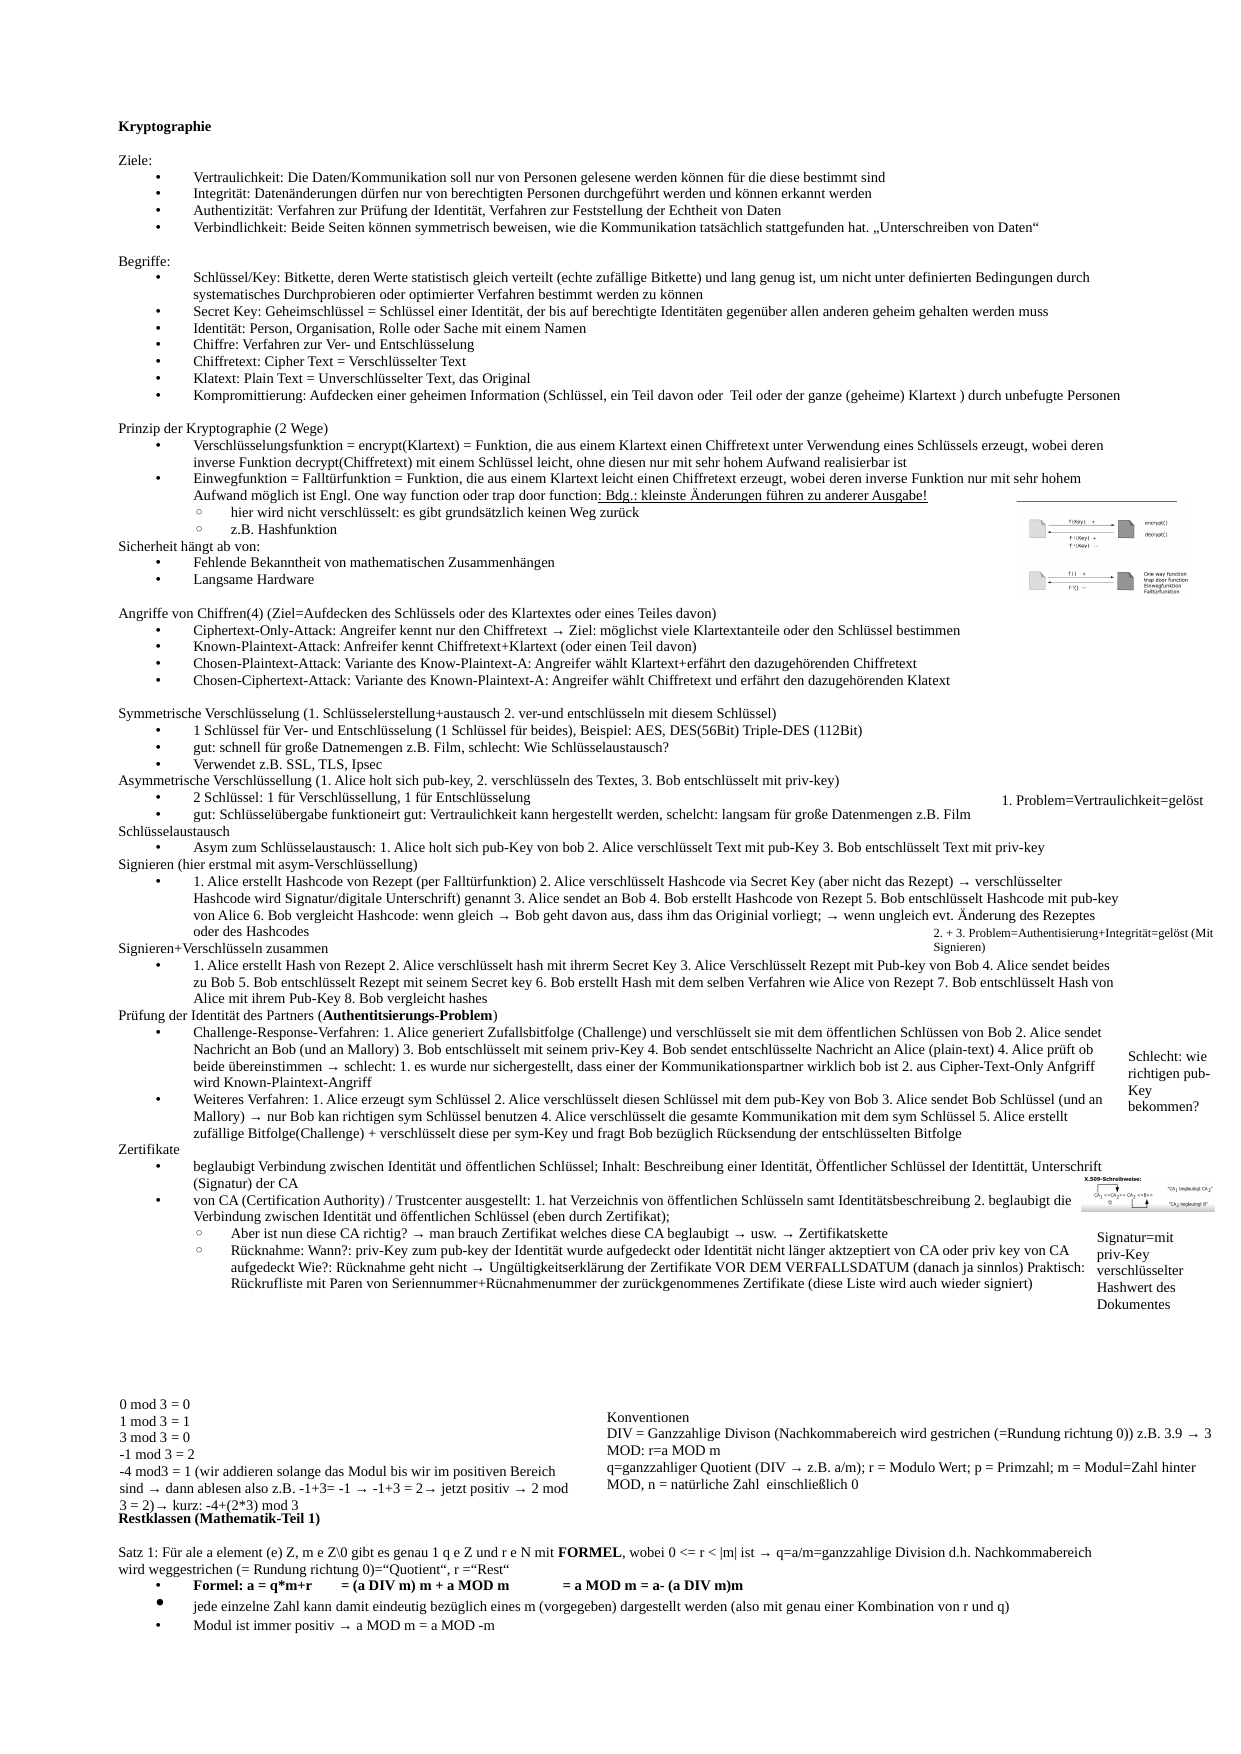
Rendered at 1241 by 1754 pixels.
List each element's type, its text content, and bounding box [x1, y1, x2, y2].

text Symmetrische Verschlüsselung (1. Schlüsselerstellung+austausch 2. ver-und entschlüsseln mit diesem Schlüssel) [118, 705, 1122, 722]
picture [1081, 1175, 1215, 1212]
text Kryptographie [118, 118, 1122, 135]
list Langsame Hardware [156, 571, 1016, 588]
list Chosen-Ciphertext-Attack: Variante des Known-Plaintext-A: Angreifer wählt Chiffretext und erfährt den dazugehörenden Klatext [156, 672, 1122, 688]
list jede einzelne Zahl kann damit eindeutig bezüglich eines m (vorgegeben) dargestellt werden (also mit genau einer Kombination von r und q) [156, 1594, 1122, 1617]
list Chiffre: Verfahren zur Ver- und Entschlüsselung [156, 336, 1122, 353]
list von CA (Certification Authority) / Trustcenter ausgestellt: 1. hat Verzeichnis von öffentlichen Schlüsseln samt Identitätsbeschreibung 2. beglaubigt die Verbindung zwischen Identität und öffentlichen Schlüssel (eben durch Zertifikat); [156, 1191, 1122, 1225]
list z.B. Hashfunktion [193, 521, 1016, 537]
list Chosen-Plaintext-Attack: Variante des Know-Plaintext-A: Angreifer wählt Klartext+erfährt den dazugehörenden Chiffretext [156, 655, 1122, 672]
list Challenge-Response-Verfahren: 1. Alice generiert Zufallsbitfolge (Challenge) und verschlüsselt sie mit dem öffentlichen Schlüssen von Bob 2. Alice sendet Nachricht an Bob (und an Mallory) 3. Bob entschlüsselt mit seinem priv-Key 4. Bob sendet entschlüsselte Nachricht an Alice (plain-text) 4. Alice prüft ob beide übereinstimmen → schlecht: 1. es wurde nur sichergestellt, dass einer der Kommunikationspartner wirklich bob ist 2. aus Cipher-Text-Only Anfgriff wird Known-Plaintext-Angriff [156, 1024, 1122, 1091]
text Ziele: [118, 152, 1122, 168]
list Modul ist immer positiv → a MOD m = a MOD -m [156, 1617, 1122, 1633]
list gut: schnell für große Datnemengen z.B. Film, schlecht: Wie Schlüsselaustausch? [156, 739, 1122, 755]
text Prüfung der Identität des Partners (Authentitsierungs-Problem) [118, 1007, 1122, 1024]
text Signieren (hier erstmal mit asym-Verschlüssellung) [118, 856, 1122, 873]
text Prinzip der Kryptographie (2 Wege) [118, 420, 1122, 437]
picture [1016, 501, 1193, 597]
list Identität: Person, Organisation, Rolle oder Sache mit einem Namen [156, 319, 1122, 336]
list Integrität: Datenänderungen dürfen nur von berechtigten Personen durchgeführt werden und können erkannt werden [156, 185, 1122, 202]
list Ciphertext-Only-Attack: Angreifer kennt nur den Chiffretext → Ziel: möglichst viele Klartextanteile oder den Schlüssel bestimmen [156, 621, 1122, 638]
list Fehlende Bekanntheit von mathematischen Zusammenhängen [156, 554, 1016, 571]
text Angriffe von Chiffren(4) (Ziel=Aufdecken des Schlüssels oder des Klartextes oder eines Teiles davon) [118, 604, 1122, 621]
text Schlüsselaustausch [118, 822, 1122, 839]
list Secret Key: Geheimschlüssel = Schlüssel einer Identität, der bis auf berechtigte Identitäten gegenüber allen anderen geheim gehalten werden muss [156, 303, 1122, 319]
text Satz 1: Für ale a element (e) Z, m e Z\0 gibt es genau 1 q e Z und r e N mit FORMEL, wobei 0 <= r < |m| ist → q=a/m=ganzzahlige Division d.h. Nachkommabereich wird weggestrichen (= Rundung richtung 0)=“Quotient“, r =“Rest“ [118, 1544, 1122, 1577]
list gut: Schlüsselübergabe funktioneirt gut: Vertraulichkeit kann hergestellt werden, schelcht: langsam für große Datenmengen z.B. Film [156, 806, 1122, 822]
list Schlüssel/Key: Bitkette, deren Werte statistisch gleich verteilt (echte zufällige Bitkette) und lang genug ist, um nicht unter definierten Bedingungen durch systematisches Durchprobieren oder optimierter Verfahren bestimmt werden zu können [156, 269, 1122, 303]
text Signieren+Verschlüsseln zusammen [118, 940, 1122, 957]
list Vertraulichkeit: Die Daten/Kommunikation soll nur von Personen gelesene werden können für die diese bestimmt sind [156, 168, 1122, 185]
list Rücknahme: Wann?: priv-Key zum pub-key der Identität wurde aufgedeckt oder Identität nicht länger aktzeptiert von CA oder priv key von CA aufgedeckt Wie?: Rücknahme geht nicht → Ungültigkeitserklärung der Zertifikate VOR DEM VERFALLSDATUM (danach ja sinnlos) Praktisch: Rückrufliste mit Paren von Seriennummer+Rücnahmenummer der zurückgenommenes Zertifikate (diese Liste wird auch wieder signiert) [193, 1242, 1122, 1292]
list Kompromittierung: Aufdecken einer geheimen Information (Schlüssel, ein Teil davon oder Teil oder der ganze (geheime) Klartext ) durch unbefugte Personen [156, 386, 1122, 403]
text Asymmetrische Verschlüssellung (1. Alice holt sich pub-key, 2. verschlüsseln des Textes, 3. Bob entschlüsselt mit priv-key) [118, 772, 1122, 789]
list Chiffretext: Cipher Text = Verschlüsselter Text [156, 353, 1122, 370]
list Weiteres Verfahren: 1. Alice erzeugt sym Schlüssel 2. Alice verschlüsselt diesen Schlüssel mit dem pub-Key von Bob 3. Alice sendet Bob Schlüssel (und an Mallory) → nur Bob kan richtigen sym Schlüssel benutzen 4. Alice verschlüsselt die gesamte Kommunikation mit dem sym Schlüssel 5. Alice erstellt zufällige Bitfolge(Challenge) + verschlüsselt diese per sym-Key und fragt Bob bezüglich Rücksendung der entschlüsselten Bitfolge [156, 1091, 1122, 1141]
list Formel: a = q*m+r = (a DIV m) m + a MOD m = a MOD m = a- (a DIV m)m [156, 1577, 1122, 1594]
text Sicherheit hängt ab von: [118, 537, 1016, 554]
list hier wird nicht verschlüsselt: es gibt grundsätzlich keinen Weg zurück [193, 504, 1016, 521]
list 1. Alice erstellt Hash von Rezept 2. Alice verschlüsselt hash mit ihrerm Secret Key 3. Alice Verschlüsselt Rezept mit Pub-key von Bob 4. Alice sendet beides zu Bob 5. Bob entschlüsselt Rezept mit seinem Secret key 6. Bob erstellt Hash mit dem selben Verfahren wie Alice von Rezept 7. Bob entschlüsselt Hash von Alice mit ihrem Pub-Key 8. Bob vergleicht hashes [156, 957, 1122, 1007]
list beglaubigt Verbindung zwischen Identität und öffentlichen Schlüssel; Inhalt: Beschreibung einer Identität, Öffentlicher Schlüssel der Identittät, Unterschrift (Signatur) der CA [156, 1158, 1122, 1191]
list 2 Schlüssel: 1 für Verschlüssellung, 1 für Entschlüsselung [156, 789, 1122, 806]
list 1. Alice erstellt Hashcode von Rezept (per Falltürfunktion) 2. Alice verschlüsselt Hashcode via Secret Key (aber nicht das Rezept) → verschlüsselter Hashcode wird Signatur/digitale Unterschrift) genannt 3. Alice sendet an Bob 4. Bob erstellt Hashcode von Rezept 5. Bob entschlüsselt Hashcode mit pub-key von Alice 6. Bob vergleicht Hashcode: wenn gleich → Bob geht davon aus, dass ihm das Originial vorliegt; → wenn ungleich evt. Änderung des Rezeptes oder des Hashcodes [156, 873, 1122, 940]
list Verschlüsselungsfunktion = encrypt(Klartext) = Funktion, die aus einem Klartext einen Chiffretext unter Verwendung eines Schlüssels erzeugt, wobei deren inverse Funktion decrypt(Chiffretext) mit einem Schlüssel leicht, ohne diesen nur mit sehr hohem Aufwand realisierbar ist [156, 437, 1122, 470]
list Klatext: Plain Text = Unverschlüsselter Text, das Original [156, 370, 1122, 386]
text Begriffe: [118, 252, 1122, 269]
text Zertifikate [118, 1141, 1122, 1158]
list Asym zum Schlüsselaustausch: 1. Alice holt sich pub-Key von bob 2. Alice verschlüsselt Text mit pub-Key 3. Bob entschlüsselt Text mit priv-key [156, 839, 1122, 856]
list Verbindlichkeit: Beide Seiten können symmetrisch beweisen, wie die Kommunikation tatsächlich stattgefunden hat. „Unterschreiben von Daten“ [156, 219, 1122, 236]
list 1 Schlüssel für Ver- und Entschlüsselung (1 Schlüssel für beides), Beispiel: AES, DES(56Bit) Triple-DES (112Bit) [156, 722, 1122, 739]
list Aber ist nun diese CA richtig? → man brauch Zertifikat welches diese CA beglaubigt → usw. → Zertifikatskette [193, 1225, 1122, 1242]
list Known-Plaintext-Attack: Anfreifer kennt Chiffretext+Klartext (oder einen Teil davon) [156, 638, 1122, 655]
list Authentizität: Verfahren zur Prüfung der Identität, Verfahren zur Feststellung der Echtheit von Daten [156, 202, 1122, 219]
list Verwendet z.B. SSL, TLS, Ipsec [156, 755, 1122, 772]
list Einwegfunktion = Falltürfunktion = Funktion, die aus einem Klartext leicht einen Chiffretext erzeugt, wobei deren inverse Funktion nur mit sehr hohem Aufwand möglich ist Engl. One way function oder trap door function: Bdg.: kleinste Änderungen führen zu anderer Ausgabe! [156, 470, 1122, 504]
text Restklassen (Mathematik-Teil 1) [118, 1510, 1122, 1527]
